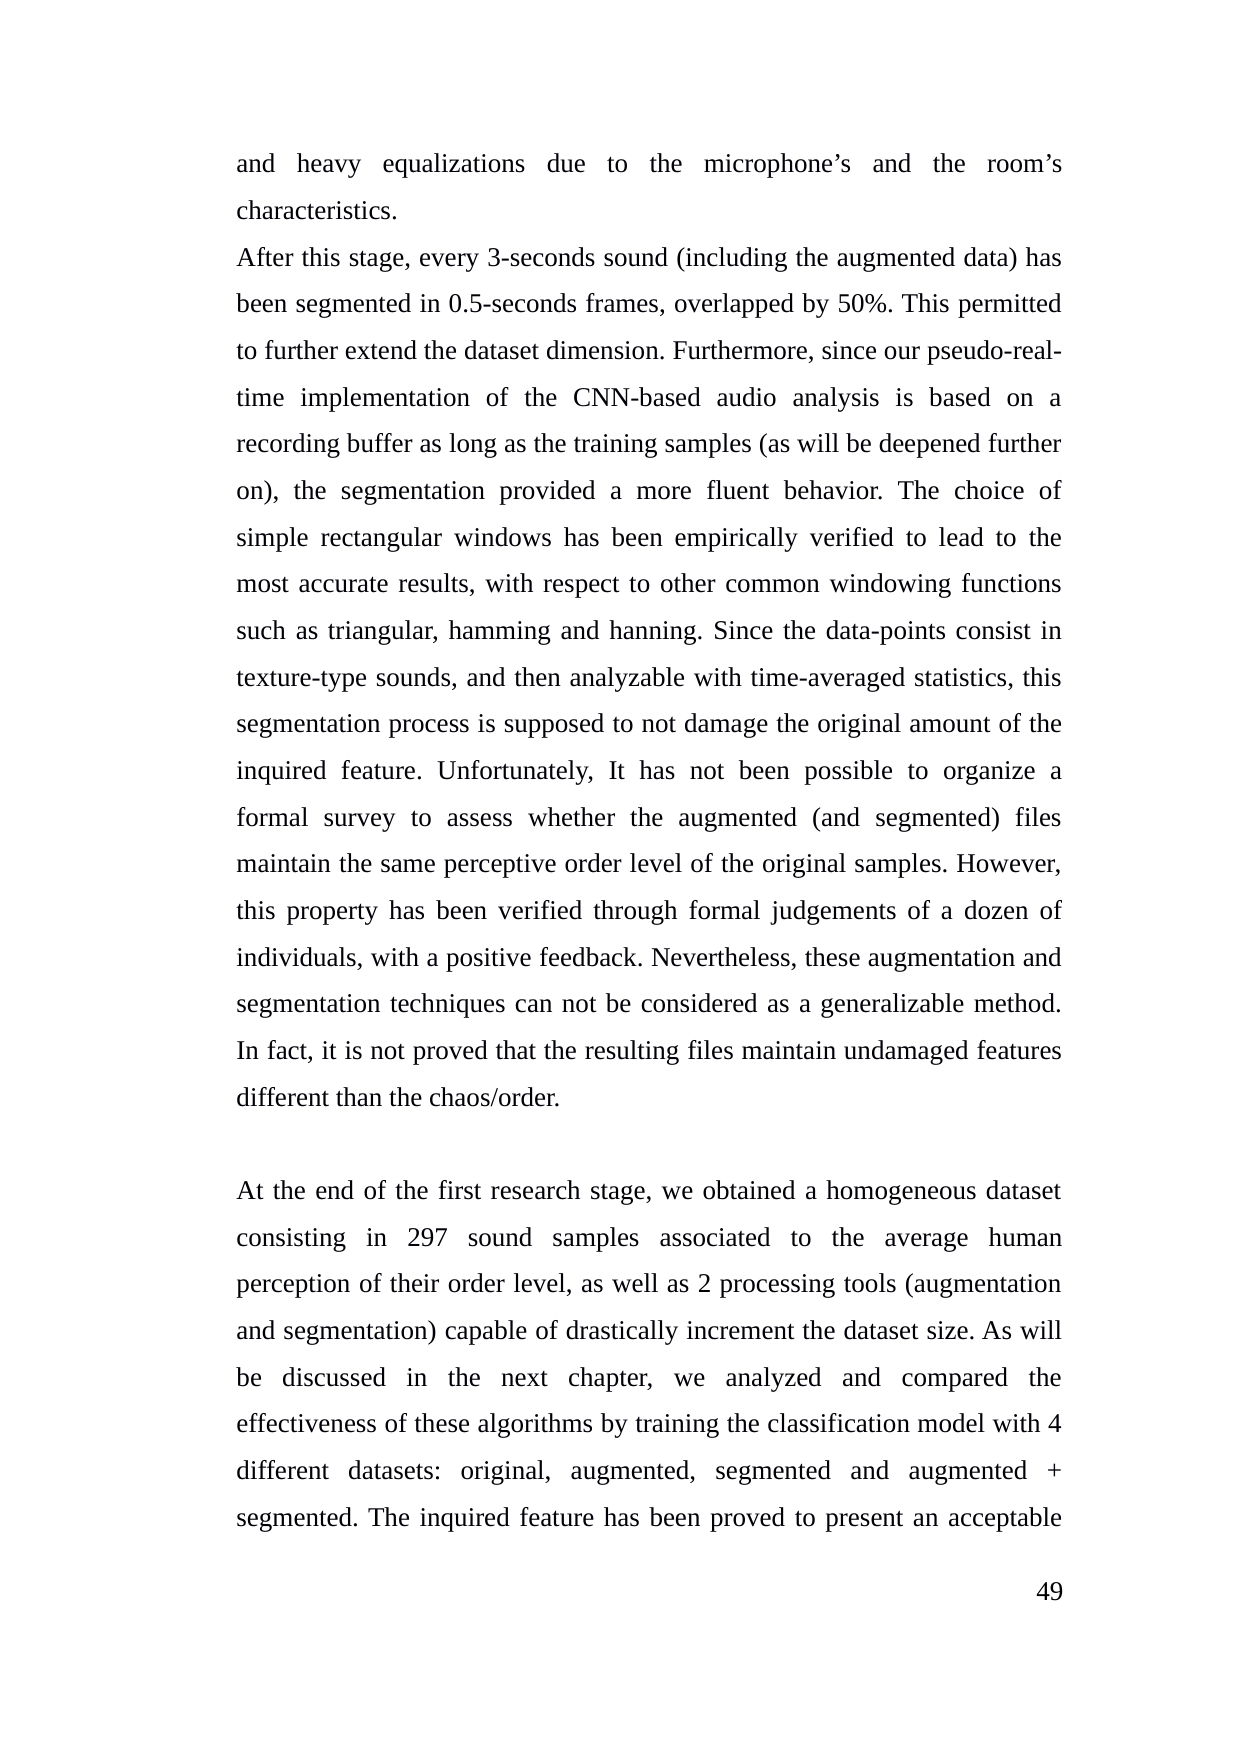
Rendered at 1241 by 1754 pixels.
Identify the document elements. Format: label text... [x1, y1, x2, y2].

text At the end of the first research stage, we obtained a homogeneous dataset consisting in 297 sound samples associated to the average human perception of their order level, as well as 2 processing tools (augmentation and segmentation) capable of drastically increment the dataset size. As will be discussed in the next chapter, we analyzed and compared the effectiveness of these algorithms by training the classification model with 4 different datasets: original, augmented, segmented and augmented + segmented. The inquired feature has been proved to present an acceptable [236, 1174, 1063, 1532]
text and heavy equalizations due to the microphone’s and the room’s characteristics. [236, 148, 1063, 225]
text After this stage, every 3-seconds sound (including the augmented data) has been segmented in 0.5-seconds frames, overlapped by 50%. This permitted to further extend the dataset dimension. Furthermore, since our pseudo-real-time implementation of the CNN-based audio analysis is based on a recording buffer as long as the training samples (as will be deepened further on), the segmentation provided a more fluent behavior. The choice of simple rectangular windows has been empirically verified to lead to the most accurate results, with respect to other common windowing functions such as triangular, hamming and hanning. Since the data-points consist in texture-type sounds, and then analyzable with time-averaged statistics, this segmentation process is supposed to not damage the original amount of the inquired feature. Unfortunately, It has not been possible to organize a formal survey to assess whether the augmented (and segmented) files maintain the same perceptive order level of the original samples. However, this property has been verified through formal judgements of a dozen of individuals, with a positive feedback. Nevertheless, these augmentation and segmentation techniques can not be considered as a generalizable method. In fact, it is not proved that the resulting files maintain undamaged features different than the chaos/order. [236, 241, 1063, 1112]
